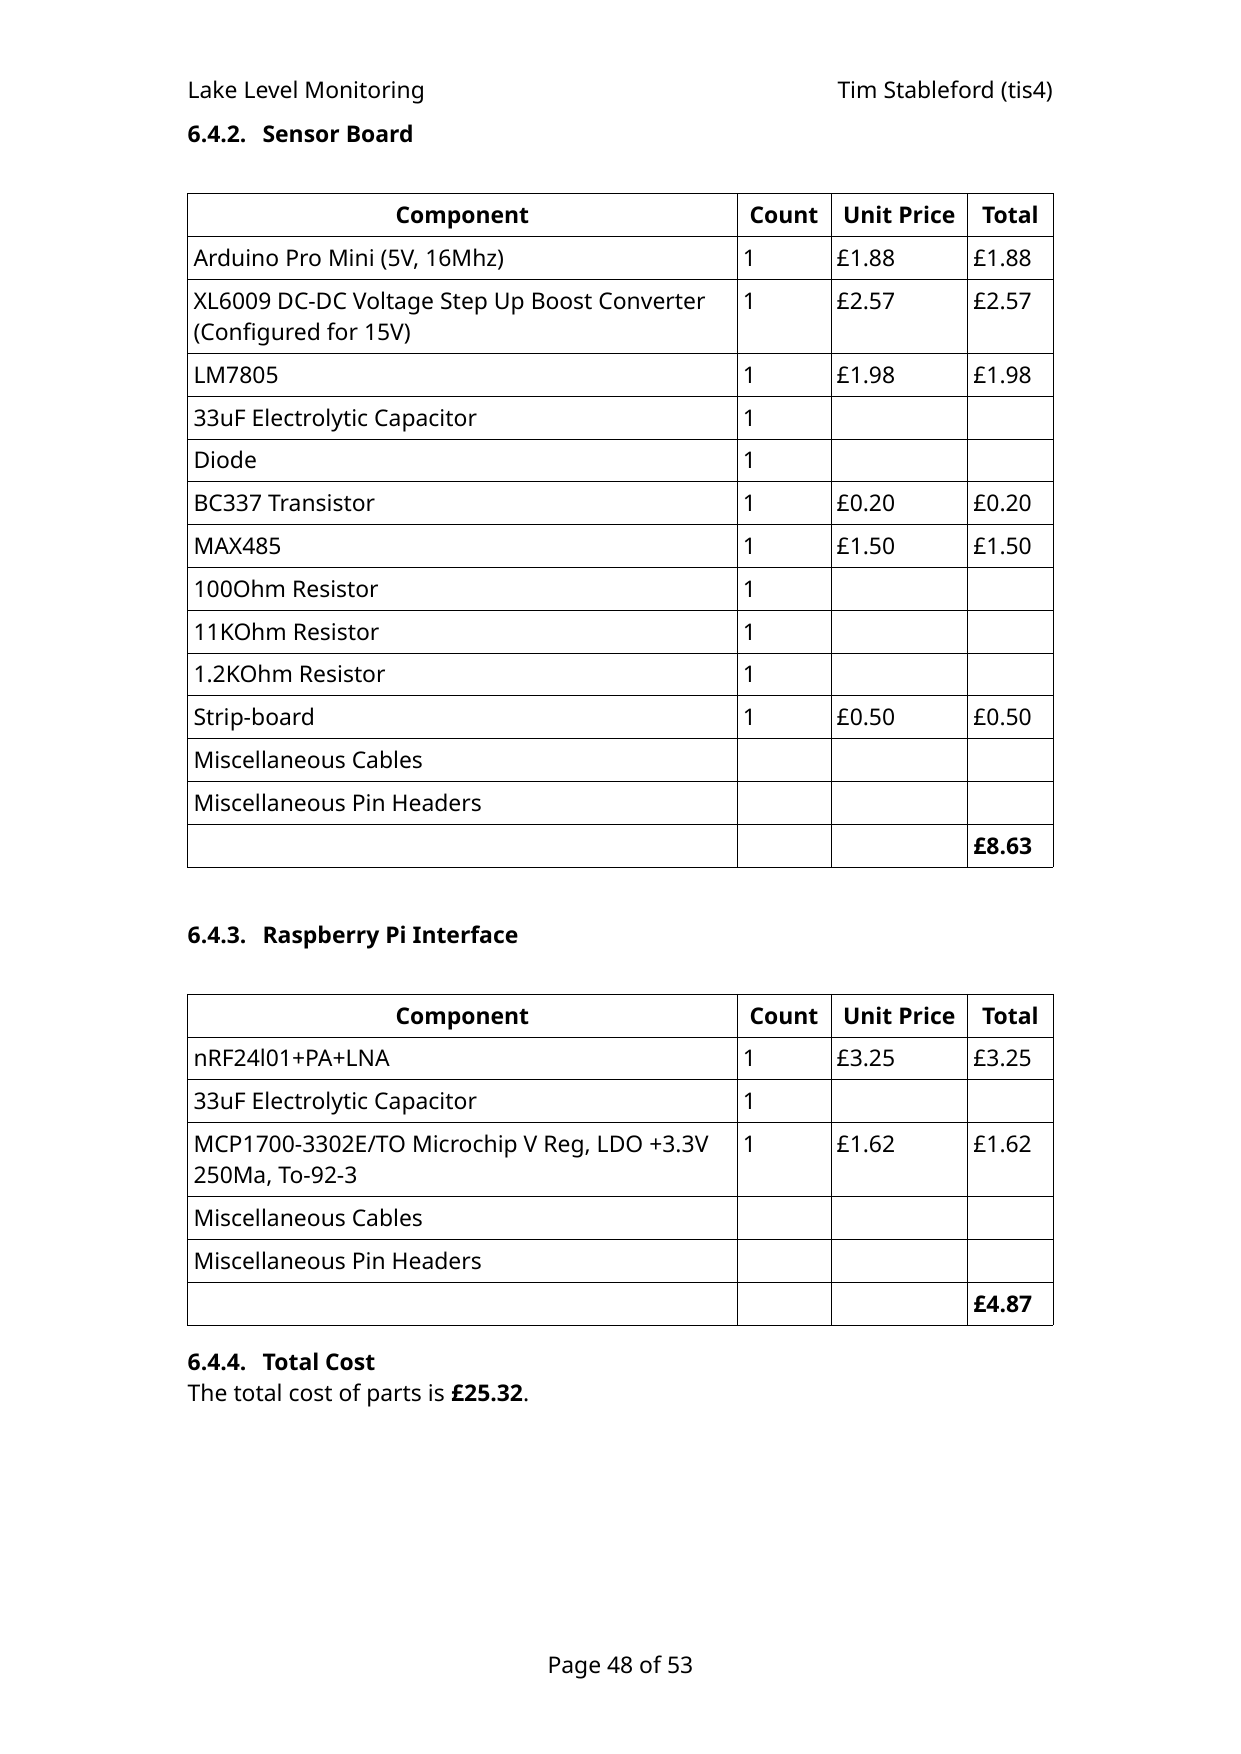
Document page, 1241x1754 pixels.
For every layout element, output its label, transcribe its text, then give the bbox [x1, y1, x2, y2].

table_cell Diode [188, 440, 737, 481]
table_header Component [188, 995, 737, 1037]
table_cell [968, 611, 1053, 652]
table_cell £1.62 [832, 1123, 967, 1196]
table_cell MCP1700-3302E/TO Microchip V Reg, LDO +3.3V 250Ma, To-92-3 [188, 1123, 737, 1196]
table_cell [832, 1197, 967, 1239]
table_cell 1 [738, 397, 831, 438]
table_cell [738, 1197, 831, 1239]
table_cell £0.50 [832, 696, 967, 738]
table_cell [188, 825, 737, 867]
table_cell 1 [738, 611, 831, 652]
table_cell 1 [738, 525, 831, 567]
table_cell £3.25 [832, 1038, 967, 1079]
table_cell £1.62 [968, 1123, 1053, 1196]
table_header Unit Price [832, 194, 967, 236]
table_cell 1 [738, 237, 831, 279]
table_cell £1.98 [968, 354, 1053, 396]
table_header Component [188, 194, 737, 236]
table_cell Arduino Pro Mini (5V, 16Mhz) [188, 237, 737, 279]
table_cell 1 [738, 568, 831, 610]
table_cell £1.88 [832, 237, 967, 279]
table_cell 1 [738, 696, 831, 738]
table_cell £2.57 [832, 280, 967, 353]
table_cell [968, 568, 1053, 610]
table_cell Miscellaneous Pin Headers [188, 1240, 737, 1282]
table_cell [832, 611, 967, 652]
table_cell Miscellaneous Cables [188, 739, 737, 781]
table_cell 1 [738, 354, 831, 396]
table_cell [832, 739, 967, 781]
table_cell Miscellaneous Cables [188, 1197, 737, 1239]
table_cell Strip-board [188, 696, 737, 738]
table_cell [968, 782, 1053, 824]
table_cell 1 [738, 482, 831, 524]
table_cell £0.20 [968, 482, 1053, 524]
table_header Total [968, 995, 1053, 1037]
table_cell [832, 440, 967, 481]
table_cell [832, 654, 967, 695]
table_cell £3.25 [968, 1038, 1053, 1079]
table_cell [968, 397, 1053, 438]
table_cell £0.20 [832, 482, 967, 524]
table_cell £1.50 [832, 525, 967, 567]
table_cell 1 [738, 440, 831, 481]
table_cell Miscellaneous Pin Headers [188, 782, 737, 824]
table_cell [832, 782, 967, 824]
table_header Total [968, 194, 1053, 236]
table_cell [968, 1080, 1053, 1122]
table_cell 1 [738, 280, 831, 353]
table_cell [832, 397, 967, 438]
table_cell 1.2KOhm Resistor [188, 654, 737, 695]
table_cell 1 [738, 1123, 831, 1196]
table_cell XL6009 DC-DC Voltage Step Up Boost Converter (Configured for 15V) [188, 280, 737, 353]
table_cell 33uF Electrolytic Capacitor [188, 1080, 737, 1122]
table_cell £8.63 [968, 825, 1053, 867]
table_cell [738, 1240, 831, 1282]
table_cell [738, 825, 831, 867]
table_cell [968, 440, 1053, 481]
table_cell 11KOhm Resistor [188, 611, 737, 652]
table_cell [832, 825, 967, 867]
subtitle Raspberry Pi Interface [187, 919, 1053, 950]
table_cell nRF24l01+PA+LNA [188, 1038, 737, 1079]
subtitle Sensor Board [187, 118, 1053, 149]
table_cell [188, 1283, 737, 1325]
table_cell £0.50 [968, 696, 1053, 738]
table_cell 33uF Electrolytic Capacitor [188, 397, 737, 438]
table_cell BC337 Transistor [188, 482, 737, 524]
table_cell [968, 1240, 1053, 1282]
table_cell 1 [738, 654, 831, 695]
table_cell 100Ohm Resistor [188, 568, 737, 610]
table_cell [832, 568, 967, 610]
subtitle Total Cost [187, 1346, 1053, 1377]
table_cell £2.57 [968, 280, 1053, 353]
table_cell £1.98 [832, 354, 967, 396]
table_cell MAX485 [188, 525, 737, 567]
table_cell 1 [738, 1080, 831, 1122]
table_cell [968, 739, 1053, 781]
table_header Count [738, 194, 831, 236]
table_cell LM7805 [188, 354, 737, 396]
table_cell [738, 1283, 831, 1325]
table_cell [738, 739, 831, 781]
table_cell 1 [738, 1038, 831, 1079]
table_cell £1.88 [968, 237, 1053, 279]
table_cell [832, 1240, 967, 1282]
table_header Unit Price [832, 995, 967, 1037]
table_cell [832, 1080, 967, 1122]
table_header Count [738, 995, 831, 1037]
table_cell [968, 1197, 1053, 1239]
table_cell [968, 654, 1053, 695]
table_cell [832, 1283, 967, 1325]
table_cell [738, 782, 831, 824]
table_cell £4.87 [968, 1283, 1053, 1325]
text The total cost of parts is £25.32. [187, 1377, 1053, 1408]
table_cell £1.50 [968, 525, 1053, 567]
